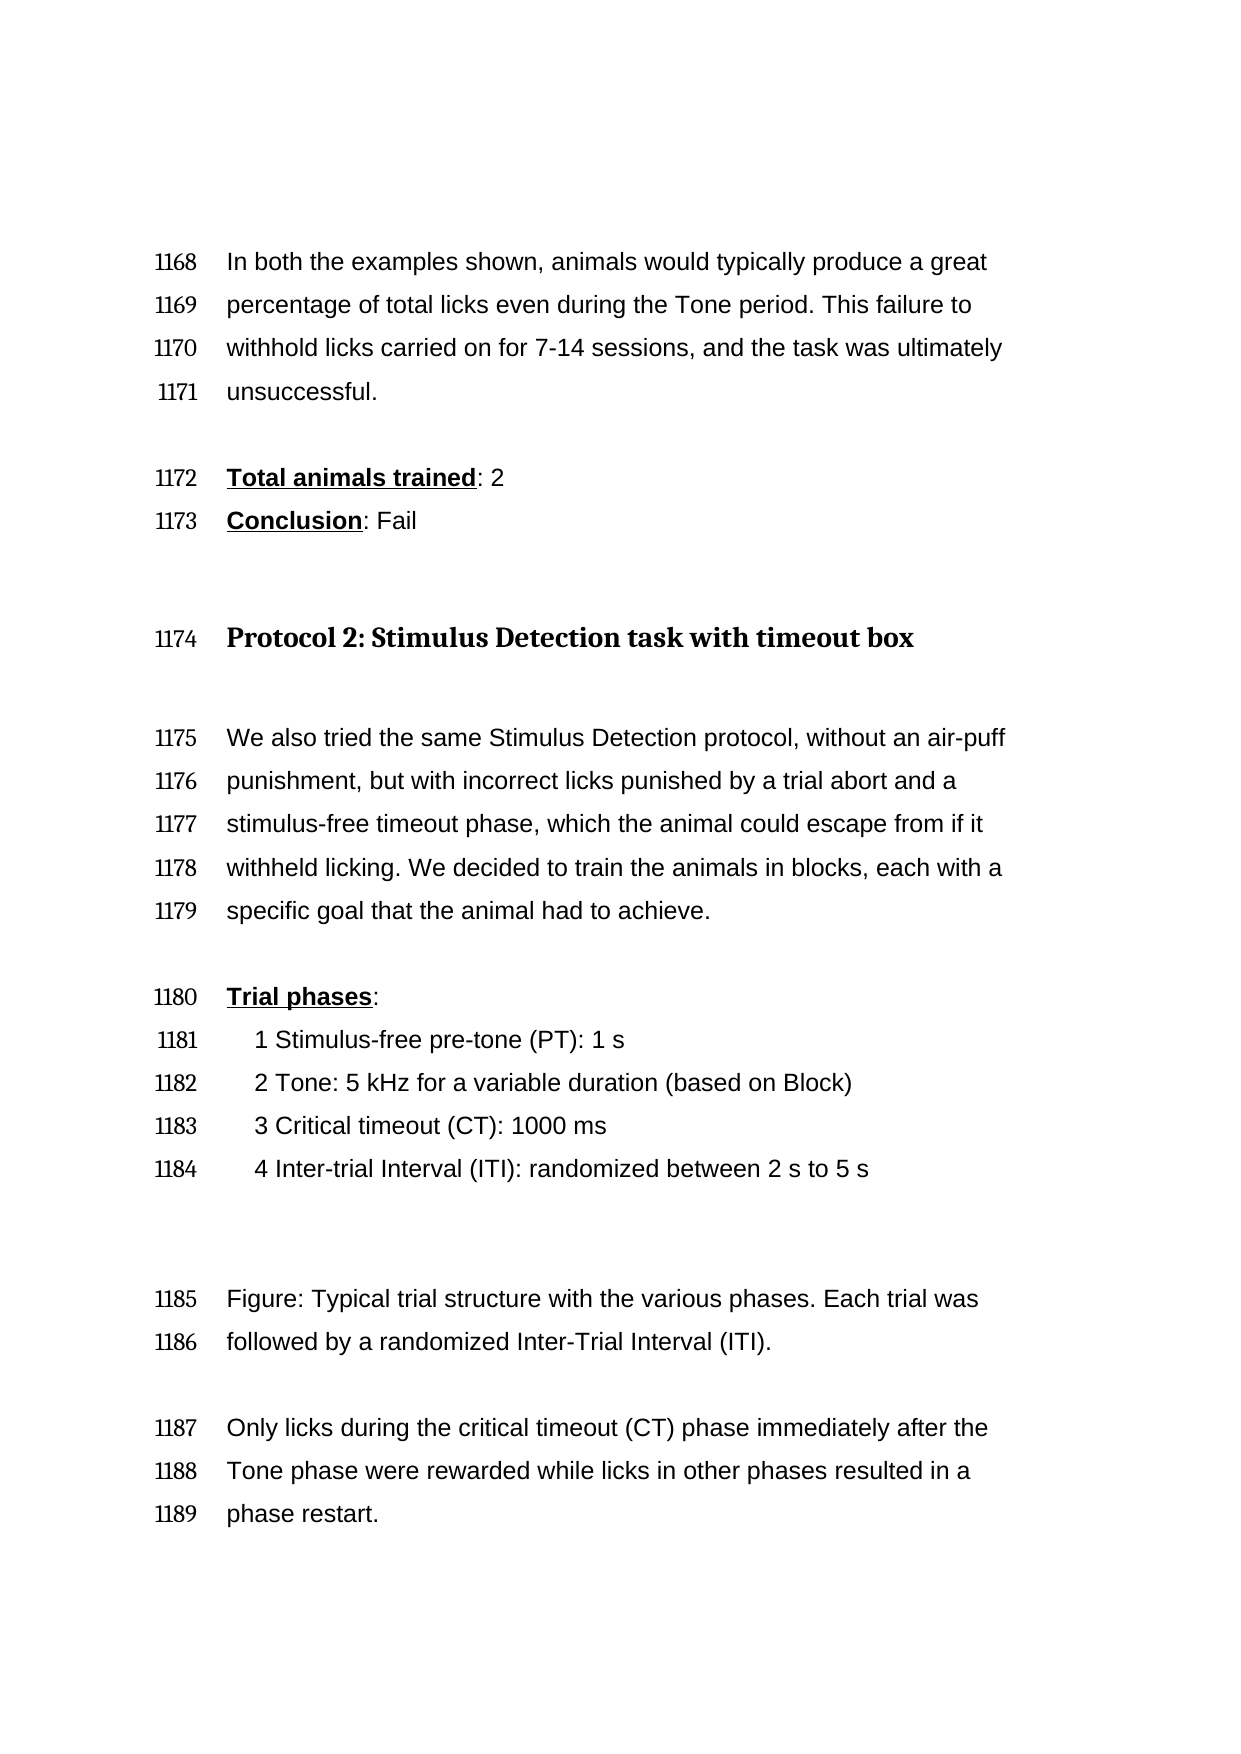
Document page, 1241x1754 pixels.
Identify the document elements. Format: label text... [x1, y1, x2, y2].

text In both the examples shown, animals would typically produce a great percentage of total licks even during the Tone period. This failure to withhold licks carried on for 7-14 sessions, and the task was ultimately unsuccessful. [226, 247, 1014, 405]
text We also tried the same Stimulus Detection protocol, without an air-puff punishment, but with incorrect licks punished by a trial abort and a stimulus-free timeout phase, which the animal could escape from if it withheld licking. We decided to train the animals in blocks, each with a specific goal that the animal had to achieve. [226, 723, 1014, 924]
text 2 Tone: 5 kHz for a variable duration (based on Block) [226, 1068, 1014, 1097]
text 3 Critical timeout (CT): 1000 ms [226, 1111, 1014, 1140]
subtitle Protocol 2: Stimulus Detection task with timeout box [226, 621, 1014, 655]
text 1 Stimulus-free pre-tone (PT): 1 s [226, 1025, 1014, 1054]
text Total animals trained: 2 [226, 463, 1014, 492]
text 4 Inter-trial Interval (ITI): randomized between 2 s to 5 s [226, 1154, 1014, 1183]
text Only licks during the critical timeout (CT) phase immediately after the Tone phase were rewarded while licks in other phases resulted in a phase restart. [226, 1413, 1014, 1528]
text Figure: Typical trial structure with the various phases. Each trial was followed by a randomized Inter-Trial Interval (ITI). [226, 1284, 1014, 1356]
text Conclusion: Fail [226, 506, 1014, 535]
text Trial phases: [226, 982, 1014, 1011]
